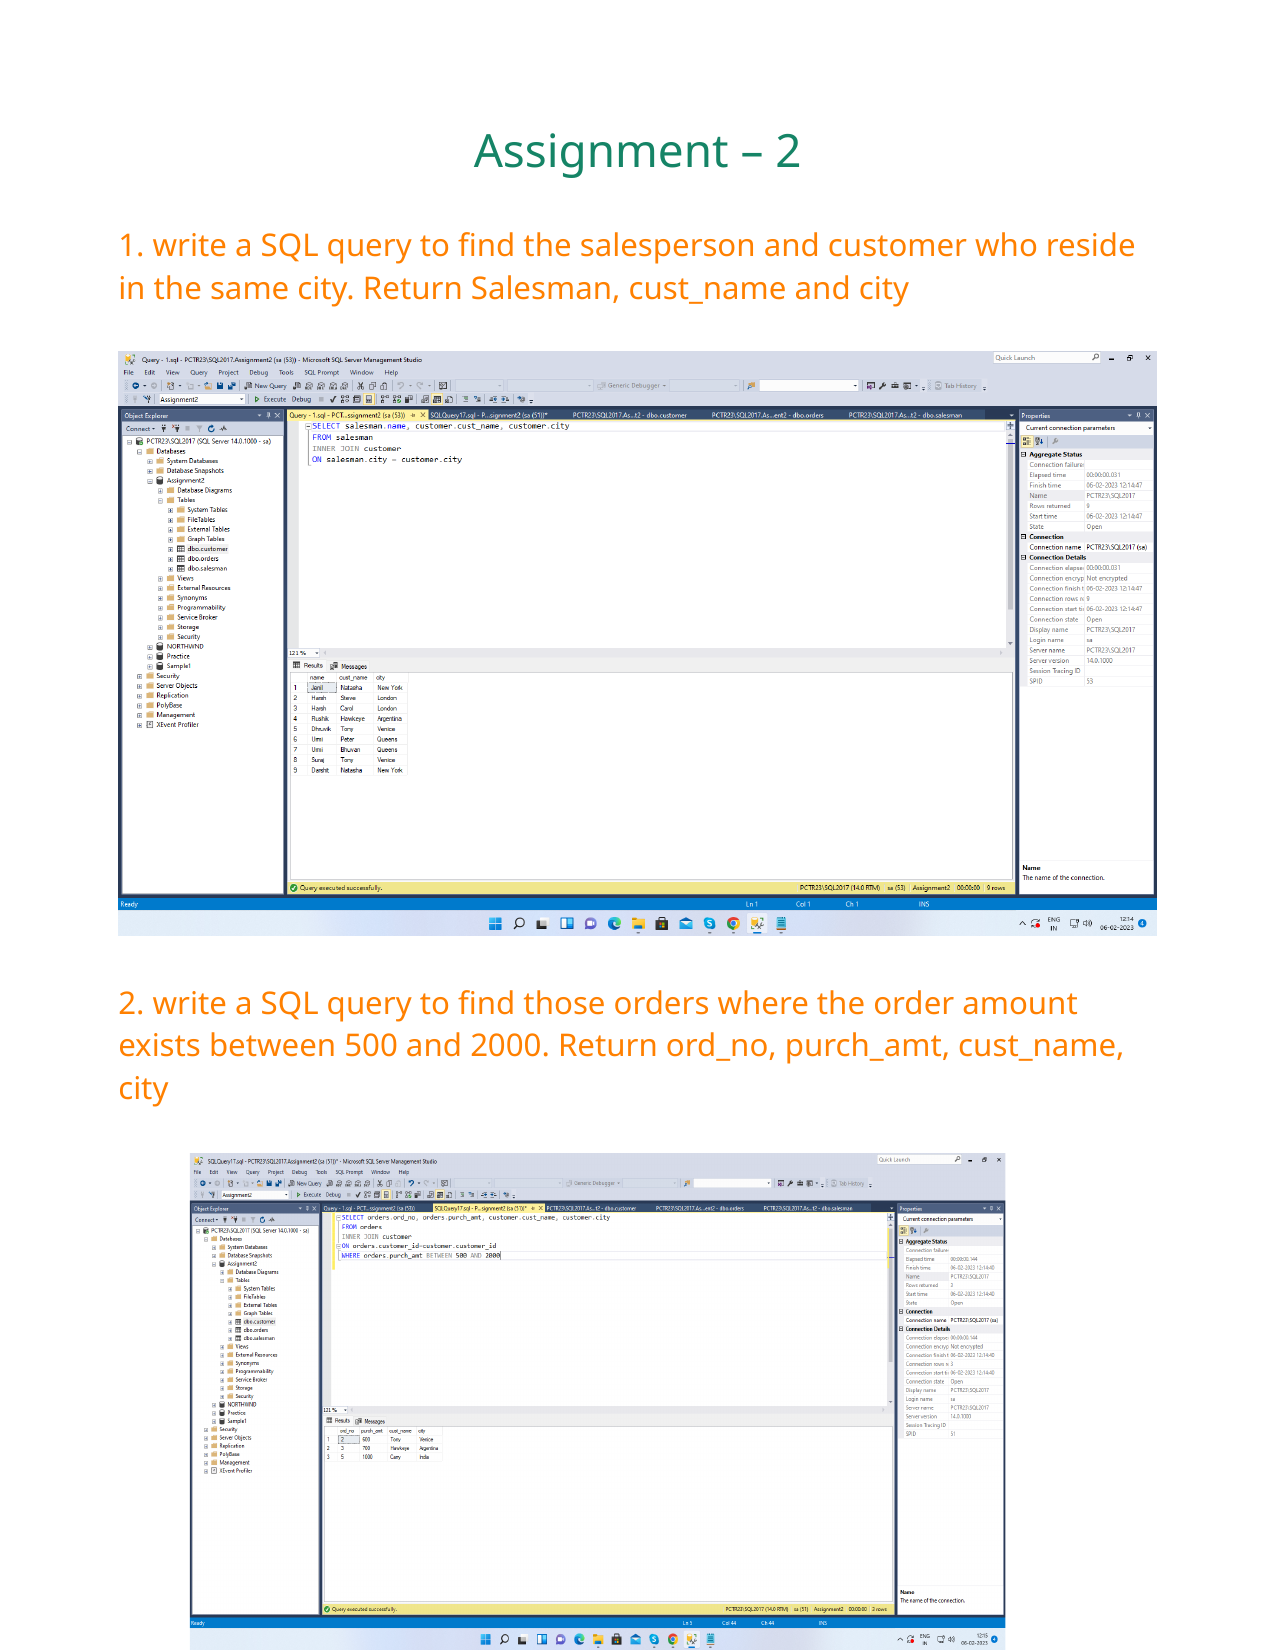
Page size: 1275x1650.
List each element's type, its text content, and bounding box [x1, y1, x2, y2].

text Assignment – 2 [118, 118, 1157, 181]
text 1. write a SQL query to find the salesperson and customer who reside in the same city. Return Salesman, cust_name and city [118, 223, 1157, 308]
picture [118, 351, 1157, 936]
text 2. write a SQL query to find those orders where the order amount exists between 500 and 2000. Return ord_no, purch_amt, cust_name, city [118, 981, 1157, 1108]
picture [189, 1153, 1006, 1650]
